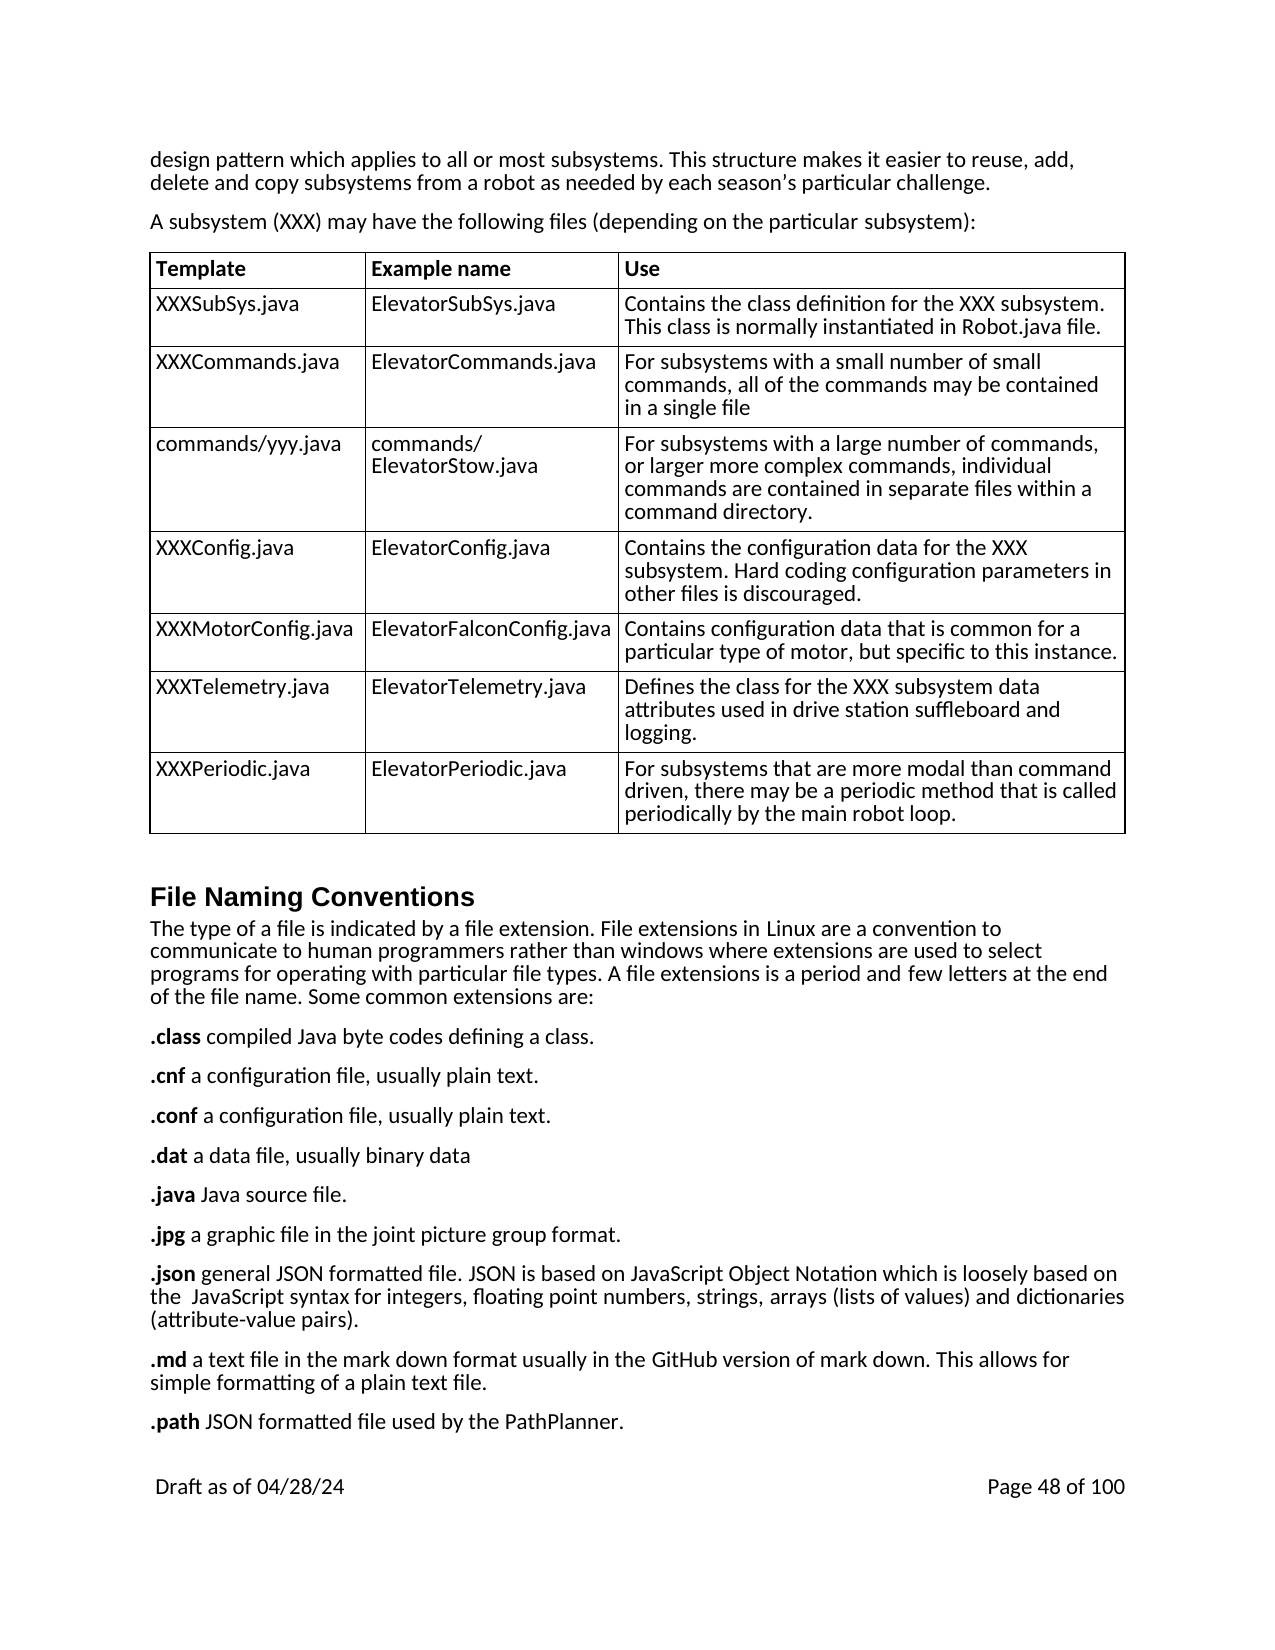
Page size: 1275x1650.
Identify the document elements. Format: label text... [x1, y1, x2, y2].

table_cell XXXMotorConfig.java [151, 614, 365, 671]
table_cell XXXCommands.java [151, 347, 365, 427]
text .conf a configuration file, usually plain text. [150, 1106, 1125, 1129]
text .cnf a configuration file, usually plain text. [150, 1067, 1125, 1090]
table_cell ElevatorCommands.java [366, 347, 618, 427]
table_cell Defines the class for the XXX subsystem data attributes used in drive station suffleboard and logging. [619, 672, 1124, 752]
table_cell Contains the class definition for the XXX subsystem. This class is normally instantiated in Robot.java file. [619, 289, 1124, 346]
text design pattern which applies to all or most subsystems. This structure makes it easier to reuse, add, delete and copy subsystems from a robot as needed by each season’s particular challenge. [150, 150, 1125, 196]
table_cell For subsystems that are more modal than command driven, there may be a periodic method that is called periodically by the main robot loop. [619, 753, 1124, 833]
text The type of a file is indicated by a file extension. File extensions in Linux are a convention to communicate to human programmers rather than windows where extensions are used to select programs for operating with particular file types. A file extensions is a period and few letters at the end of the file name. Some common extensions are: [150, 919, 1125, 1011]
table_cell For subsystems with a large number of commands, or larger more complex commands, individual commands are contained in separate files within a command directory. [619, 428, 1124, 531]
table_cell ElevatorTelemetry.java [366, 672, 618, 752]
table_cell ElevatorSubSys.java [366, 289, 618, 346]
table_cell commands/yyy.java [151, 428, 365, 531]
table_cell For subsystems with a small number of small commands, all of the commands may be contained in a single file [619, 347, 1124, 427]
table_header Use [619, 253, 1124, 287]
table_header Example name [366, 253, 618, 287]
table_cell ElevatorConfig.java [366, 532, 618, 612]
text .md a text file in the mark down format usually in the GitHub version of mark down. This allows for simple formatting of a plain text file. [150, 1350, 1125, 1396]
table_cell XXXSubSys.java [151, 289, 365, 346]
text .json general JSON formatted file. JSON is based on JavaScript Object Notation which is loosely based on the JavaScript syntax for integers, floating point numbers, strings, arrays (lists of values) and dictionaries (attribute-value pairs). [150, 1265, 1125, 1333]
table_cell XXXPeriodic.java [151, 753, 365, 833]
table_cell Contains the configuration data for the XXX subsystem. Hard coding configuration parameters in other files is discouraged. [619, 532, 1124, 612]
text .jpg a graphic file in the joint picture group format. [150, 1225, 1125, 1248]
text .java Java source file. [150, 1186, 1125, 1208]
text A subsystem (XXX) may have the following files (depending on the particular subsystem): [150, 212, 1125, 235]
table_cell XXXTelemetry.java [151, 672, 365, 752]
table_cell Contains configuration data that is common for a particular type of motor, but specific to this instance. [619, 614, 1124, 671]
table_cell ElevatorPeriodic.java [366, 753, 618, 833]
subtitle File Naming Conventions [150, 882, 1125, 913]
text .dat a data file, usually binary data [150, 1146, 1125, 1169]
table_cell XXXConfig.java [151, 532, 365, 612]
table_header Template [151, 253, 365, 287]
text .class compiled Java byte codes defining a class. [150, 1027, 1125, 1050]
table_cell ElevatorFalconConfig.java [366, 614, 618, 671]
table_cell commands/ElevatorStow.java [366, 428, 618, 531]
text .path JSON formatted file used by the PathPlanner. [150, 1413, 1125, 1436]
